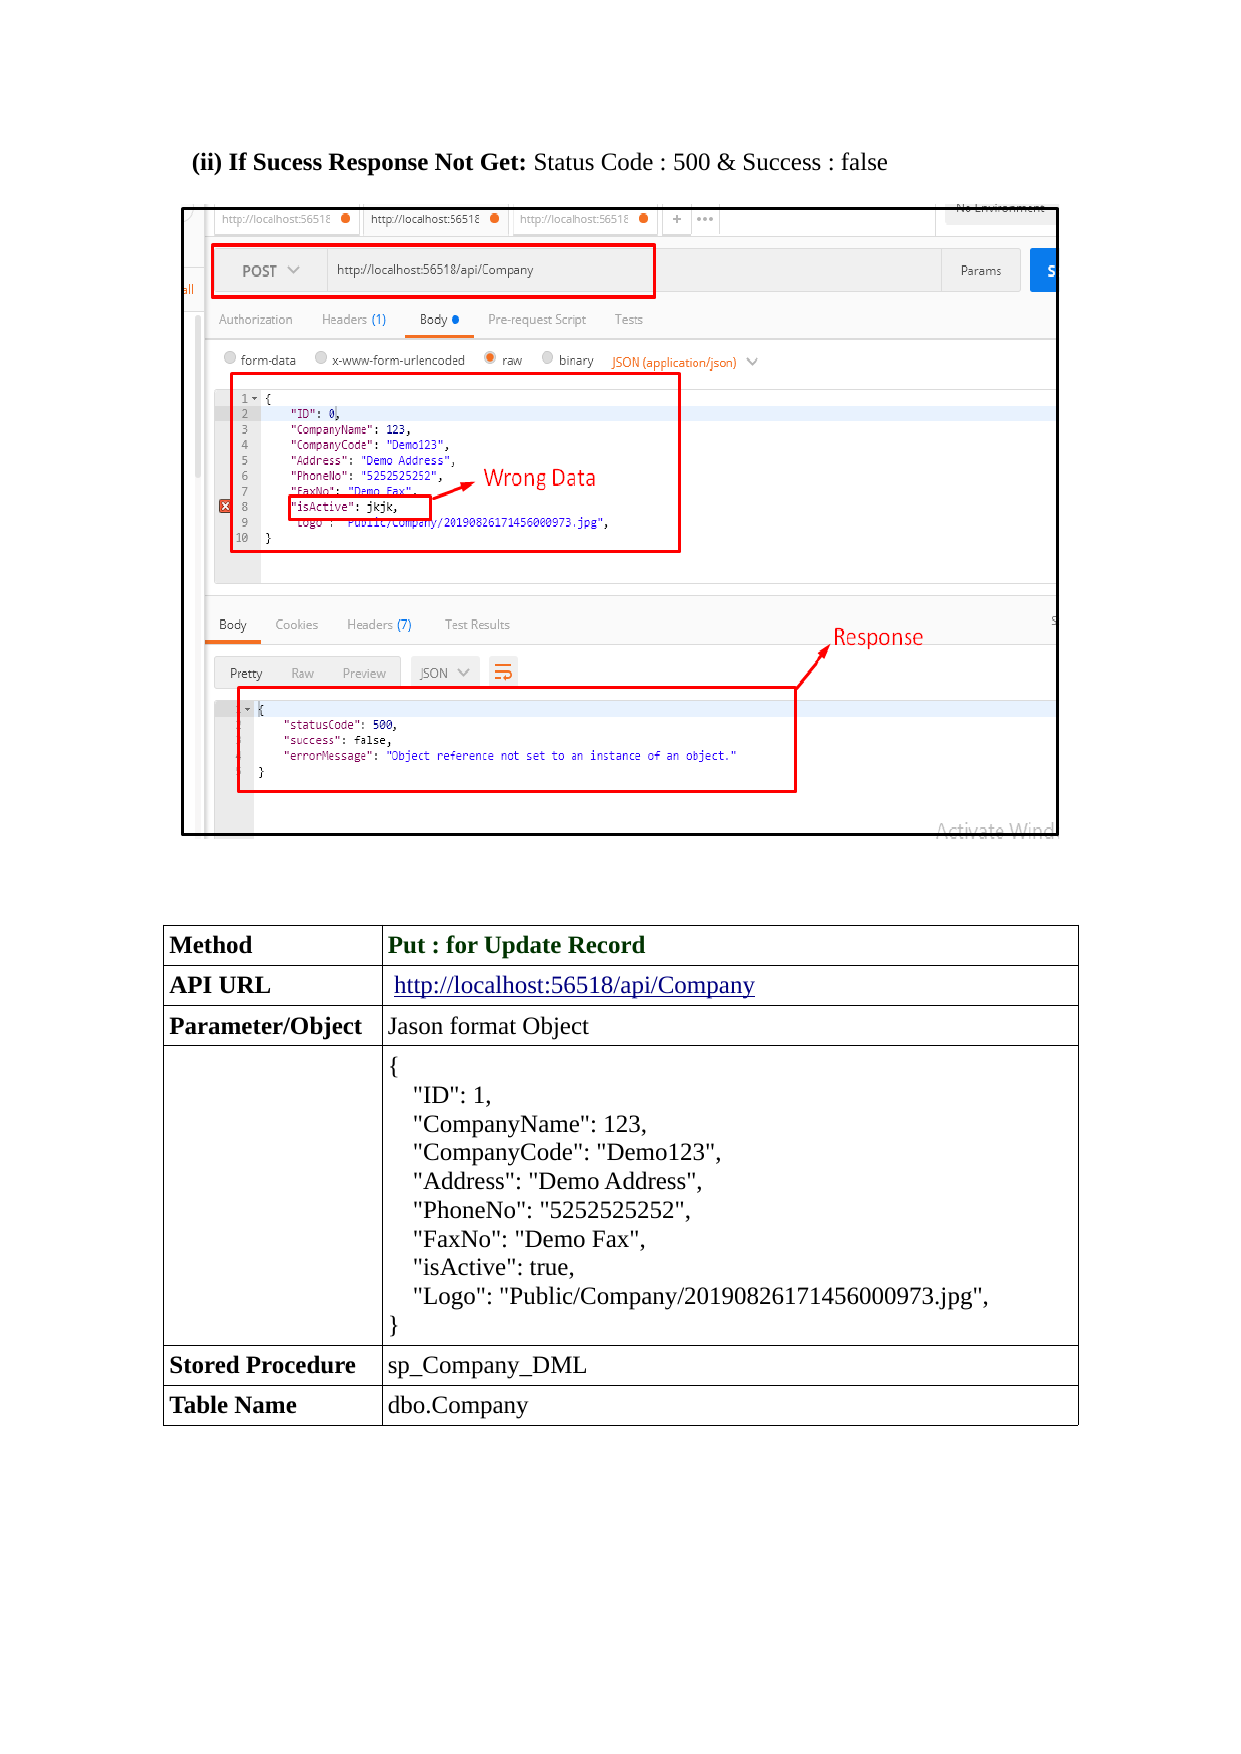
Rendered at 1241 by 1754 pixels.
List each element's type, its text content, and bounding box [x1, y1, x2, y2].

text (ii) If Sucess Response Not Get: Status Code : 500 & Success : false [118, 147, 1122, 176]
table_cell Parameter/Object [164, 1006, 382, 1045]
picture [181, 204, 1060, 839]
table_header Put : for Update Record [383, 926, 1078, 965]
table_cell Stored Procedure [164, 1346, 382, 1385]
table_cell sp_Company_DML [383, 1346, 1078, 1385]
table_cell API URL [164, 966, 382, 1005]
table_cell http://localhost:56518/api/Company [383, 966, 1078, 1005]
table_cell Table Name [164, 1386, 382, 1425]
table_cell Jason format Object [383, 1006, 1078, 1045]
table_cell dbo.Company [383, 1386, 1078, 1425]
table_header Method [164, 926, 382, 965]
table_cell [164, 1046, 382, 1344]
table_cell { "ID": 1, "CompanyName": 123, "CompanyCode": "Demo123", "Address": "Demo Address", "PhoneNo": "5252525252", "FaxNo": "Demo Fax", "isActive": true, "Logo": "Public/Company/20190826171456000973.jpg", } [383, 1046, 1078, 1344]
